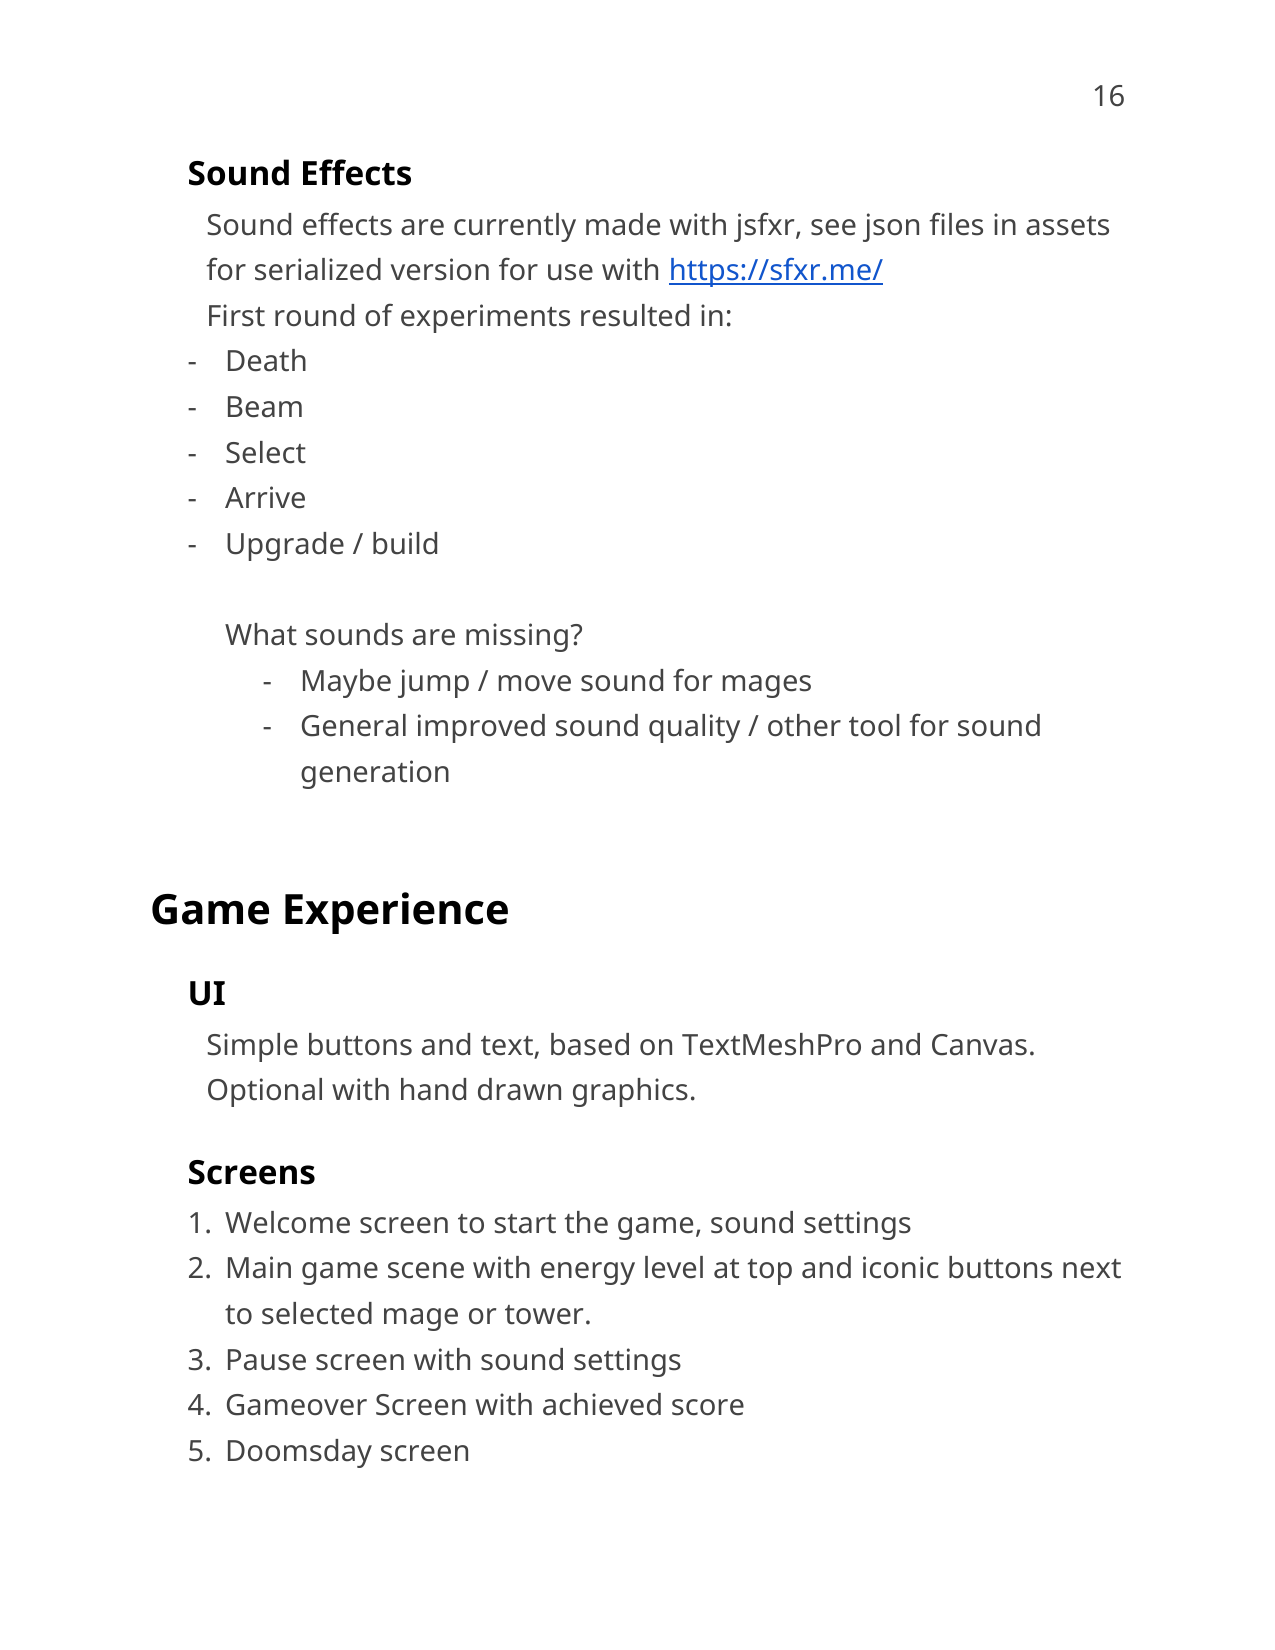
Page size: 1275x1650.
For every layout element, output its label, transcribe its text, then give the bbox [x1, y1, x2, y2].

subtitle Game Experience [150, 880, 1125, 937]
subtitle UI [187, 970, 1125, 1016]
list Pause screen with sound settings [187, 1339, 1125, 1379]
list General improved sound quality / other tool for sound generation [262, 706, 1125, 791]
list Main game scene with energy level at top and iconic buttons next to selected mage or tower. [187, 1248, 1125, 1333]
list Doomsday screen [187, 1430, 1125, 1470]
text First round of experiments resulted in: [206, 295, 1125, 335]
list Select [187, 432, 1125, 472]
list Upgrade / build [187, 523, 1125, 563]
text Simple buttons and text, based on TextMeshPro and Canvas. Optional with hand drawn graphics. [206, 1024, 1125, 1109]
list Beam [187, 386, 1125, 426]
text Sound effects are currently made with jsfxr, see json files in assets for serialized version for use with https://sfxr.me/ [206, 204, 1125, 289]
text What sounds are missing? [150, 614, 1125, 654]
list Maybe jump / move sound for mages [262, 660, 1125, 700]
subtitle Sound Effects [187, 150, 1125, 195]
list Gameover Screen with achieved score [187, 1385, 1125, 1424]
list Welcome screen to start the game, sound settings [187, 1202, 1125, 1242]
list Arrive [187, 477, 1125, 517]
list Death [187, 341, 1125, 380]
subtitle Screens [187, 1148, 1125, 1194]
